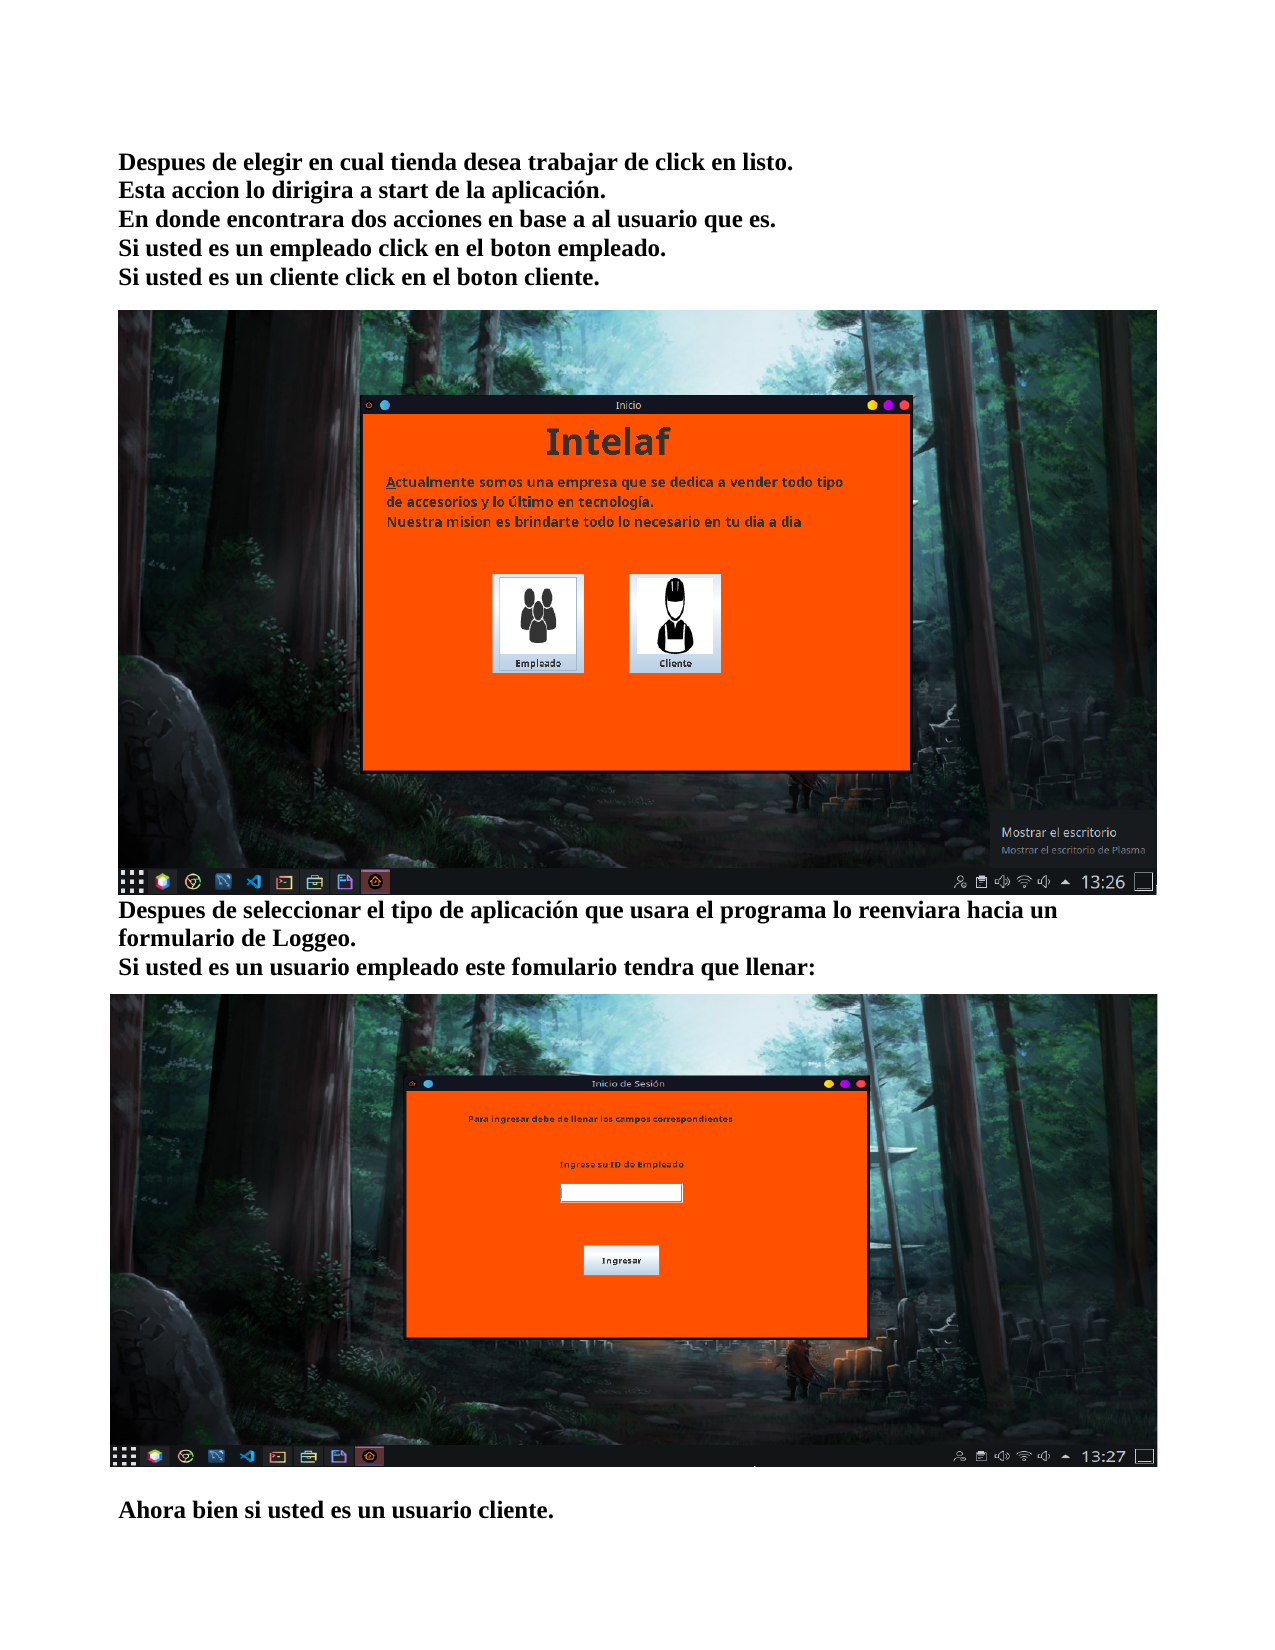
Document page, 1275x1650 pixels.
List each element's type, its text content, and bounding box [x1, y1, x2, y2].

text Ahora bien si usted es un usuario cliente. [118, 1496, 1157, 1524]
picture [110, 994, 1158, 1467]
text [118, 291, 1157, 310]
text Despues de seleccionar el tipo de aplicación que usara el programa lo reenviara hacia un formulario de Loggeo. [118, 895, 1157, 952]
text Esta accion lo dirigira a start de la aplicación. [118, 176, 1157, 204]
text En donde encontrara dos acciones en base a al usuario que es. [118, 204, 1157, 233]
text Si usted es un cliente click en el boton cliente. [118, 262, 1157, 291]
picture [118, 310, 1157, 895]
text Si usted es un empleado click en el boton empleado. [118, 233, 1157, 262]
text Si usted es un usuario empleado este fomulario tendra que llenar: [118, 952, 1157, 981]
text Despues de elegir en cual tienda desea trabajar de click en listo. [118, 147, 1157, 176]
